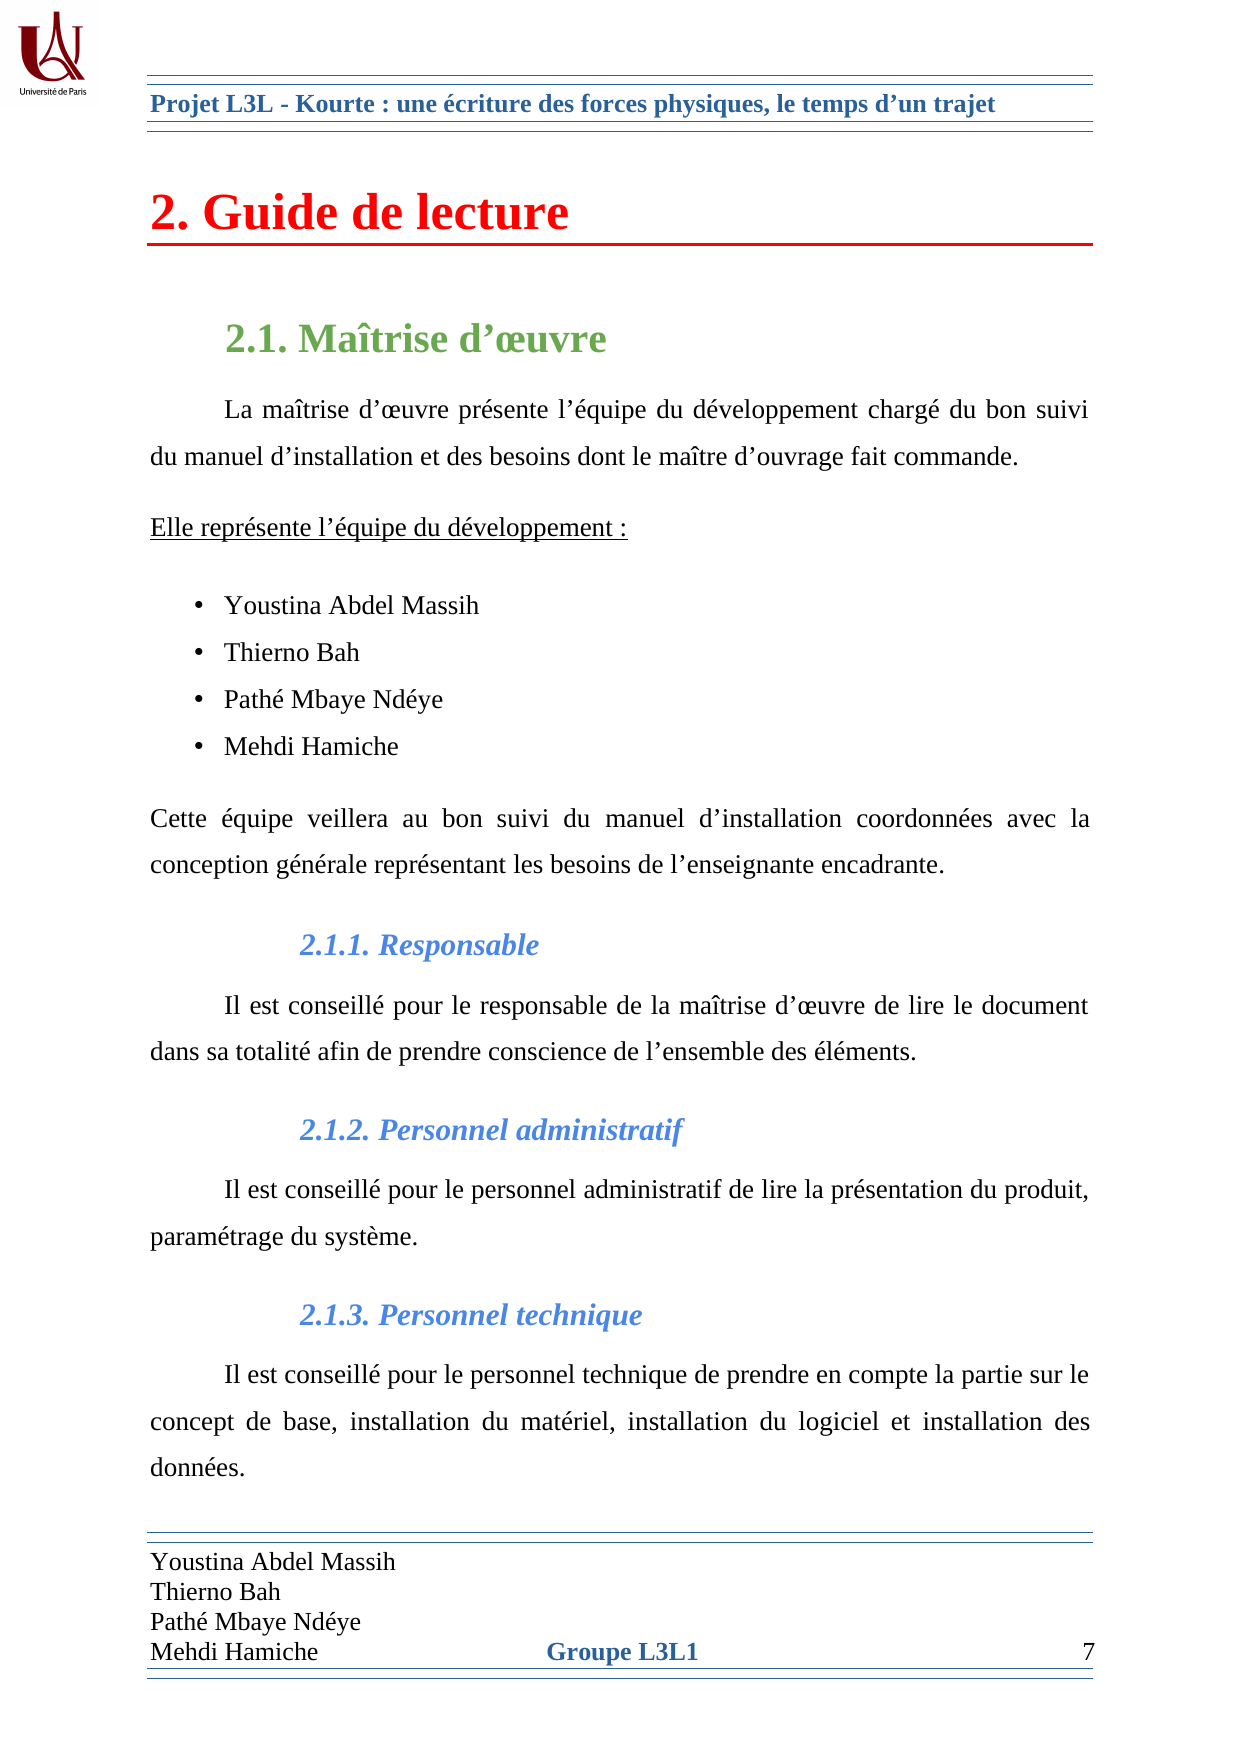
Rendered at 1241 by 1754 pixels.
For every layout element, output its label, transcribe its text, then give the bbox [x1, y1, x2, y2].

list Mehdi Hamiche [194, 730, 1090, 761]
subtitle 2.1.2. Personnel administratif [225, 1111, 1090, 1147]
subtitle 2. Guide de lecture [147, 178, 1093, 243]
text Il est conseillé pour le personnel technique de prendre en compte la partie sur le concept de base, installation du matériel, installation du logiciel et installation des données. [150, 1358, 1090, 1483]
subtitle 2.1. Maîtrise d’œuvre [150, 313, 1090, 361]
list Thierno Bah [194, 636, 1090, 668]
text La maîtrise d’œuvre présente l’équipe du développement chargé du bon suivi du manuel d’installation et des besoins dont le maître d’ouvrage fait commande. [150, 393, 1090, 471]
subtitle 2.1.3. Personnel technique [225, 1296, 1090, 1332]
list Pathé Mbaye Ndéye [194, 683, 1090, 714]
text Elle représente l’équipe du développement : [150, 512, 1090, 543]
list Youstina Abdel Massih [194, 589, 1090, 621]
text Il est conseillé pour le responsable de la maîtrise d’œuvre de lire le document dans sa totalité afin de prendre conscience de l’ensemble des éléments. [150, 989, 1090, 1067]
subtitle 2.1.1. Responsable [225, 927, 1090, 962]
text Il est conseillé pour le personnel administratif de lire la présentation du produit, paramétrage du système. [150, 1173, 1090, 1251]
picture [0, 0, 101, 107]
text Cette équipe veillera au bon suivi du manuel d’installation coordonnées avec la conception générale représentant les besoins de l’enseignante encadrante. [150, 802, 1090, 880]
